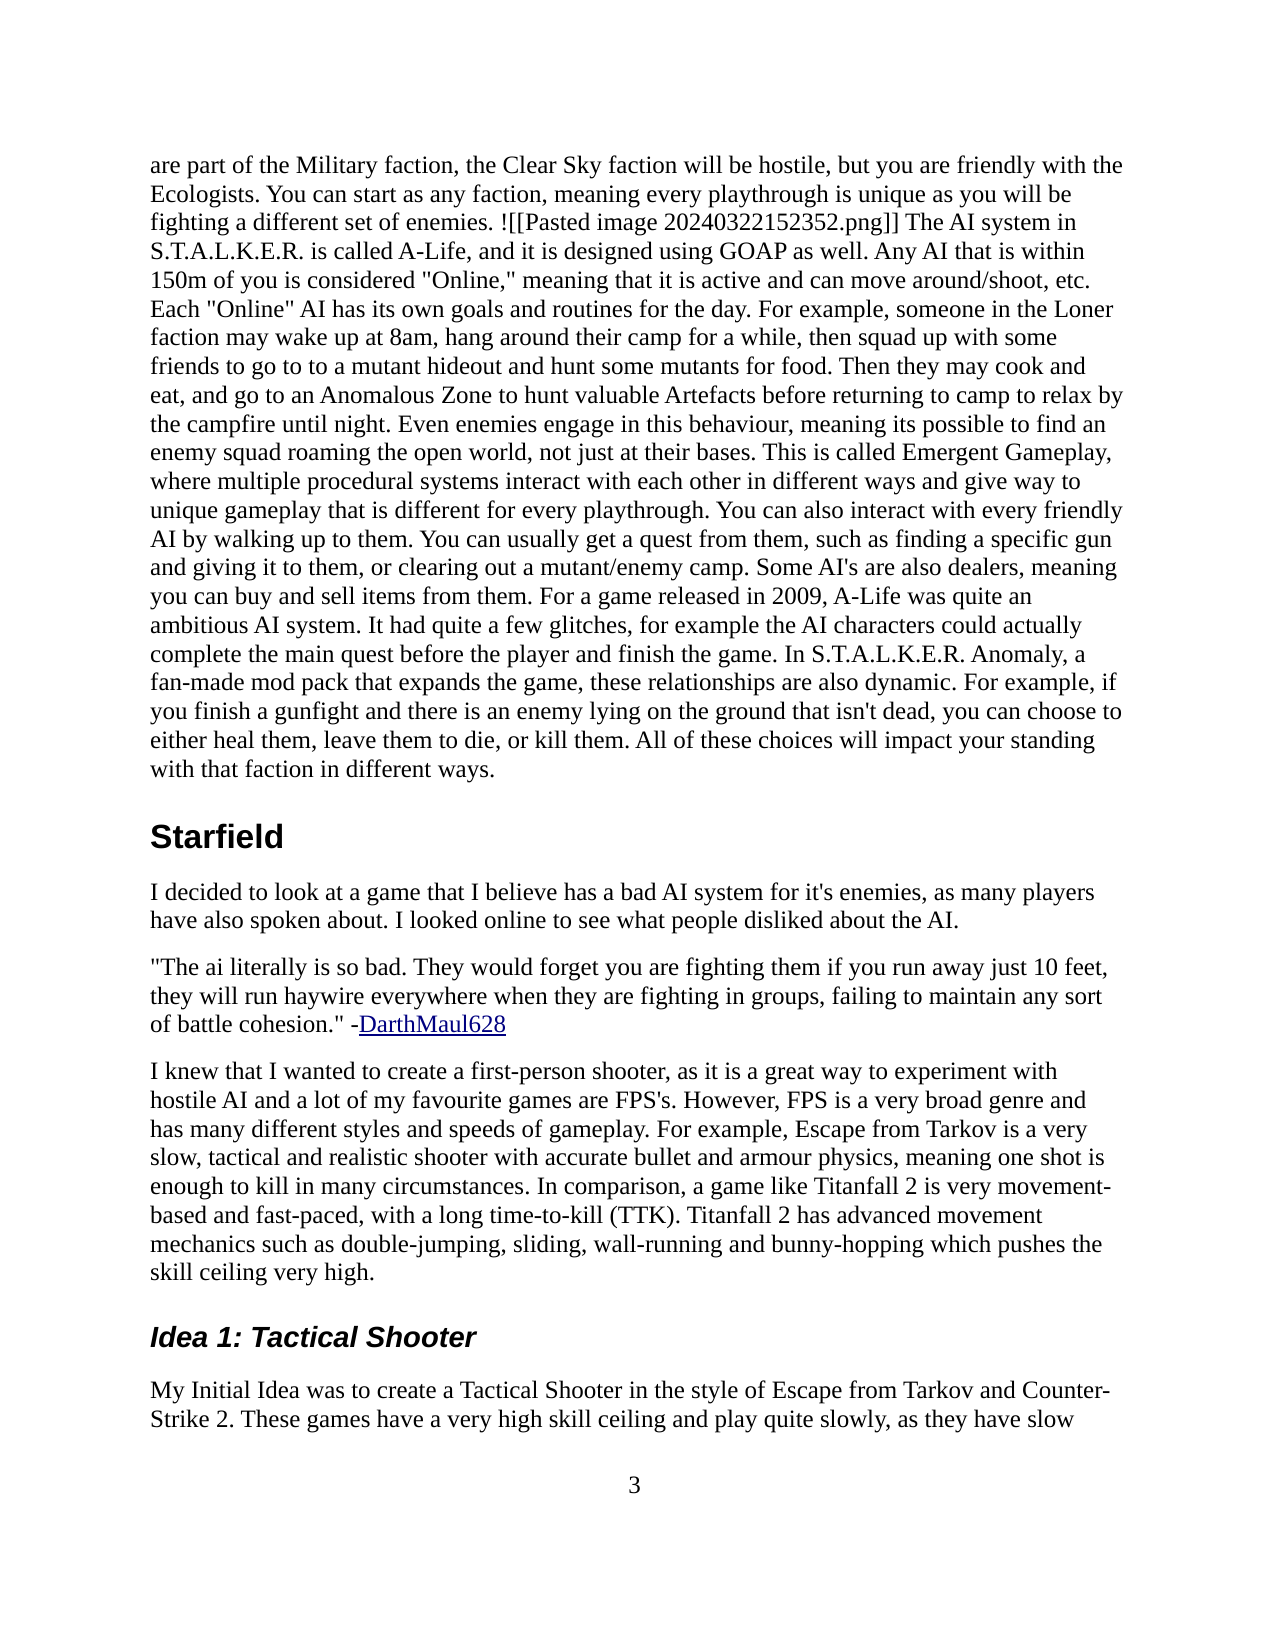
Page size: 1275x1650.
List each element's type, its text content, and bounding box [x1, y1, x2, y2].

subtitle Starfield [150, 816, 1125, 855]
subtitle Idea 1: Tactical Shooter [150, 1320, 1125, 1354]
text I knew that I wanted to create a first-person shooter, as it is a great way to experiment with hostile AI and a lot of my favourite games are FPS's. However, FPS is a very broad genre and has many different styles and speeds of gameplay. For example, Escape from Tarkov is a very slow, tactical and realistic shooter with accurate bullet and armour physics, meaning one shot is enough to kill in many circumstances. In comparison, a game like Titanfall 2 is very movement-based and fast-paced, with a long time-to-kill (TTK). Titanfall 2 has advanced movement mechanics such as double-jumping, sliding, wall-running and bunny-hopping which pushes the skill ceiling very high. [150, 1056, 1125, 1286]
text "The ai literally is so bad. They would forget you are fighting them if you run away just 10 feet, they will run haywire everywhere when they are fighting in groups, failing to maintain any sort of battle cohesion." -DarthMaul628 [150, 952, 1125, 1038]
text are part of the Military faction, the Clear Sky faction will be hostile, but you are friendly with the Ecologists. You can start as any faction, meaning every playthrough is unique as you will be fighting a different set of enemies. ![[Pasted image 20240322152352.png]] The AI system in S.T.A.L.K.E.R. is called A-Life, and it is designed using GOAP as well. Any AI that is within 150m of you is considered "Online," meaning that it is active and can move around/shoot, etc. Each "Online" AI has its own goals and routines for the day. For example, someone in the Loner faction may wake up at 8am, hang around their camp for a while, then squad up with some friends to go to to a mutant hideout and hunt some mutants for food. Then they may cook and eat, and go to an Anomalous Zone to hunt valuable Artefacts before returning to camp to relax by the campfire until night. Even enemies engage in this behaviour, meaning its possible to find an enemy squad roaming the open world, not just at their bases. This is called Emergent Gameplay, where multiple procedural systems interact with each other in different ways and give way to unique gameplay that is different for every playthrough. You can also interact with every friendly AI by walking up to them. You can usually get a quest from them, such as finding a specific gun and giving it to them, or clearing out a mutant/enemy camp. Some AI's are also dealers, meaning you can buy and sell items from them. For a game released in 2009, A-Life was quite an ambitious AI system. It had quite a few glitches, for example the AI characters could actually complete the main quest before the player and finish the game. In S.T.A.L.K.E.R. Anomaly, a fan-made mod pack that expands the game, these relationships are also dynamic. For example, if you finish a gunfight and there is an enemy lying on the ground that isn't dead, you can choose to either heal them, leave them to die, or kill them. All of these choices will impact your standing with that faction in different ways. [150, 150, 1125, 782]
text I decided to look at a game that I believe has a bad AI system for it's enemies, as many players have also spoken about. I looked online to see what people disliked about the AI. [150, 877, 1125, 934]
text My Initial Idea was to create a Tactical Shooter in the style of Escape from Tarkov and Counter-Strike 2. These games have a very high skill ceiling and play quite slowly, as they have slow [150, 1375, 1125, 1433]
